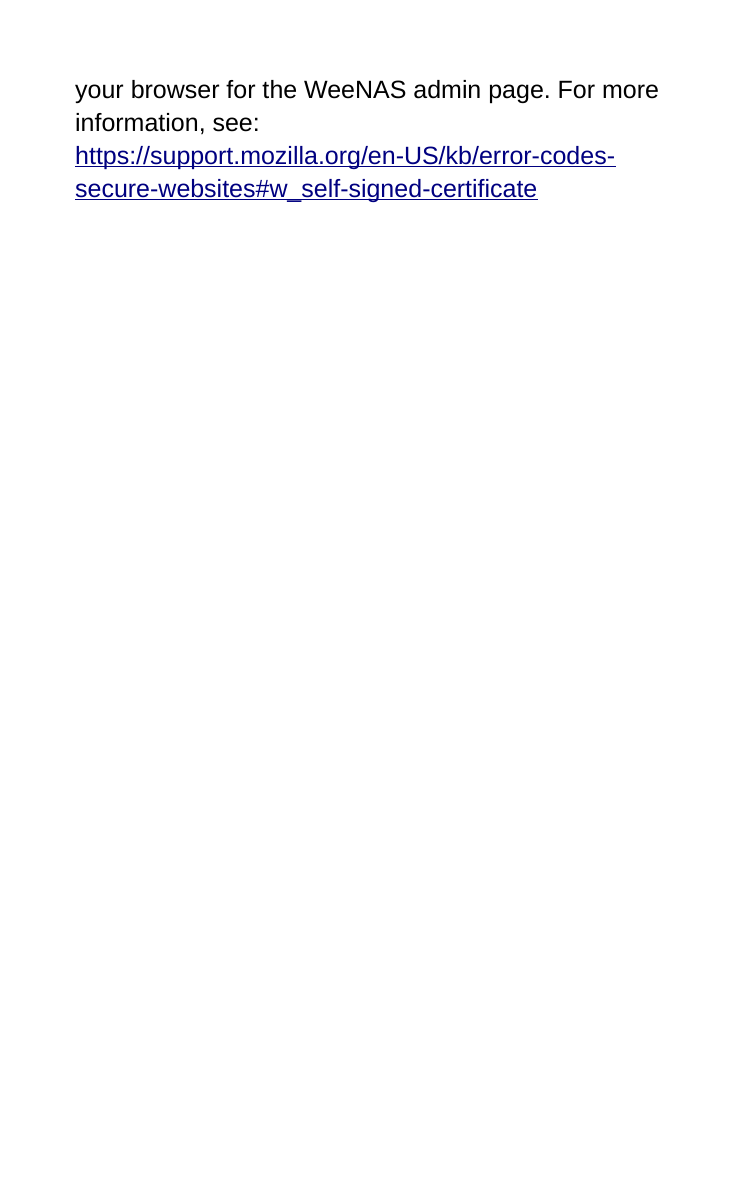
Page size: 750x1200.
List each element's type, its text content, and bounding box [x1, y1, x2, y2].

text your browser for the WeeNAS admin page. For more information, see: https://support.mozilla.org/en-US/kb/error-codes-secure-websites#w_self-signed-certificate [75, 75, 675, 203]
